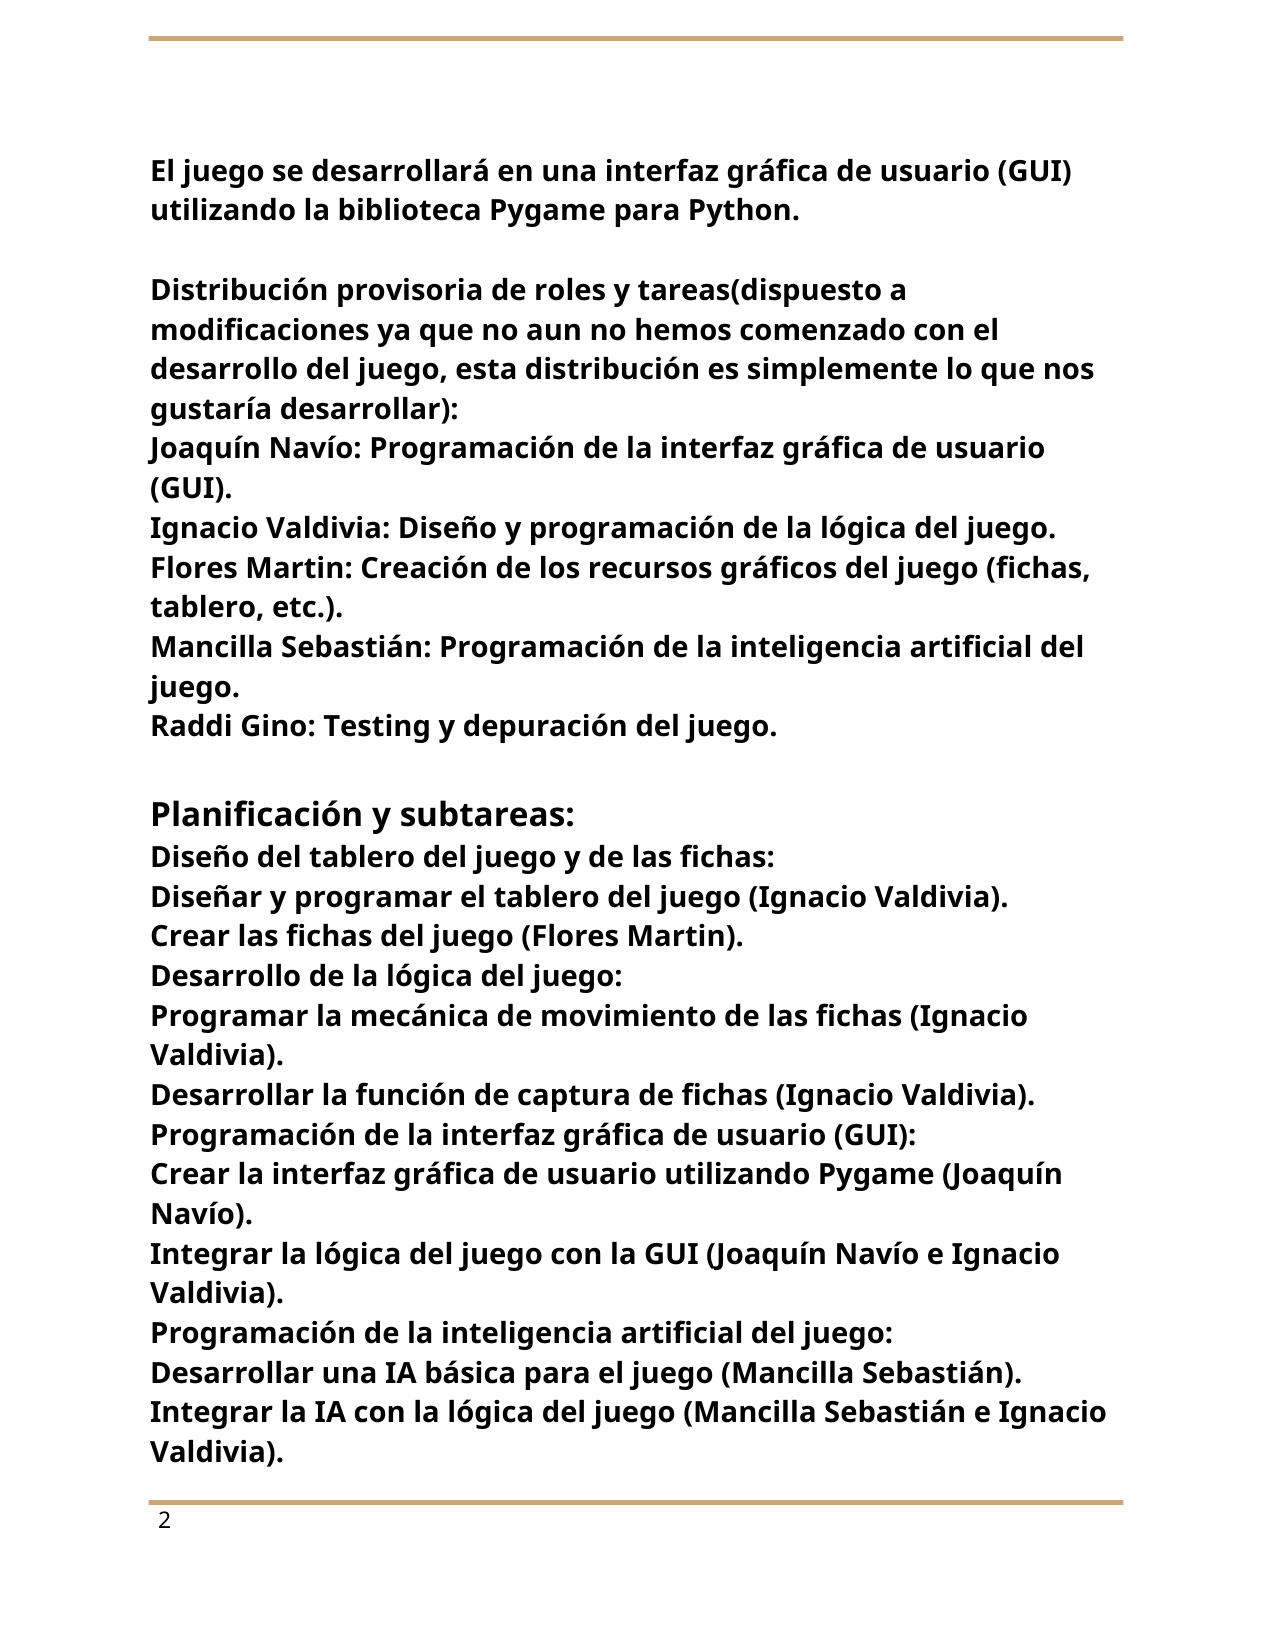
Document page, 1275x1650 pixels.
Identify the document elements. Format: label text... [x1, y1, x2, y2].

subtitle Raddi Gino: Testing y depuración del juego. [150, 706, 1125, 745]
subtitle Diseño del tablero del juego y de las fichas: [150, 836, 1125, 876]
subtitle Integrar la IA con la lógica del juego (Mancilla Sebastián e Ignacio Valdivia). [150, 1392, 1125, 1471]
subtitle Joaquín Navío: Programación de la interfaz gráfica de usuario (GUI). [150, 428, 1125, 507]
subtitle Programación de la interfaz gráfica de usuario (GUI): [150, 1114, 1125, 1154]
subtitle Flores Martin: Creación de los recursos gráficos del juego (fichas, tablero, etc.). [150, 547, 1125, 626]
subtitle Desarrollo de la lógica del juego: [150, 955, 1125, 995]
subtitle Planificación y subtareas: [150, 791, 1125, 836]
subtitle Distribución provisoria de roles y tareas(dispuesto a modificaciones ya que no aun no hemos comenzado con el desarrollo del juego, esta distribución es simplemente lo que nos gustaría desarrollar): [150, 269, 1125, 428]
subtitle Desarrollar la función de captura de fichas (Ignacio Valdivia). [150, 1074, 1125, 1114]
subtitle El juego se desarrollará en una interfaz gráfica de usuario (GUI) utilizando la biblioteca Pygame para Python. [150, 150, 1125, 229]
subtitle Crear las fichas del juego (Flores Martin). [150, 916, 1125, 955]
subtitle Programación de la inteligencia artificial del juego: [150, 1312, 1125, 1352]
subtitle Mancilla Sebastián: Programación de la inteligencia artificial del juego. [150, 626, 1125, 706]
subtitle Diseñar y programar el tablero del juego (Ignacio Valdivia). [150, 876, 1125, 916]
subtitle Crear la interfaz gráfica de usuario utilizando Pygame (Joaquín Navío). [150, 1154, 1125, 1233]
subtitle Ignacio Valdivia: Diseño y programación de la lógica del juego. [150, 507, 1125, 547]
subtitle Programar la mecánica de movimiento de las fichas (Ignacio Valdivia). [150, 995, 1125, 1074]
subtitle Integrar la lógica del juego con la GUI (Joaquín Navío e Ignacio Valdivia). [150, 1233, 1125, 1312]
subtitle Desarrollar una IA básica para el juego (Mancilla Sebastián). [150, 1352, 1125, 1392]
